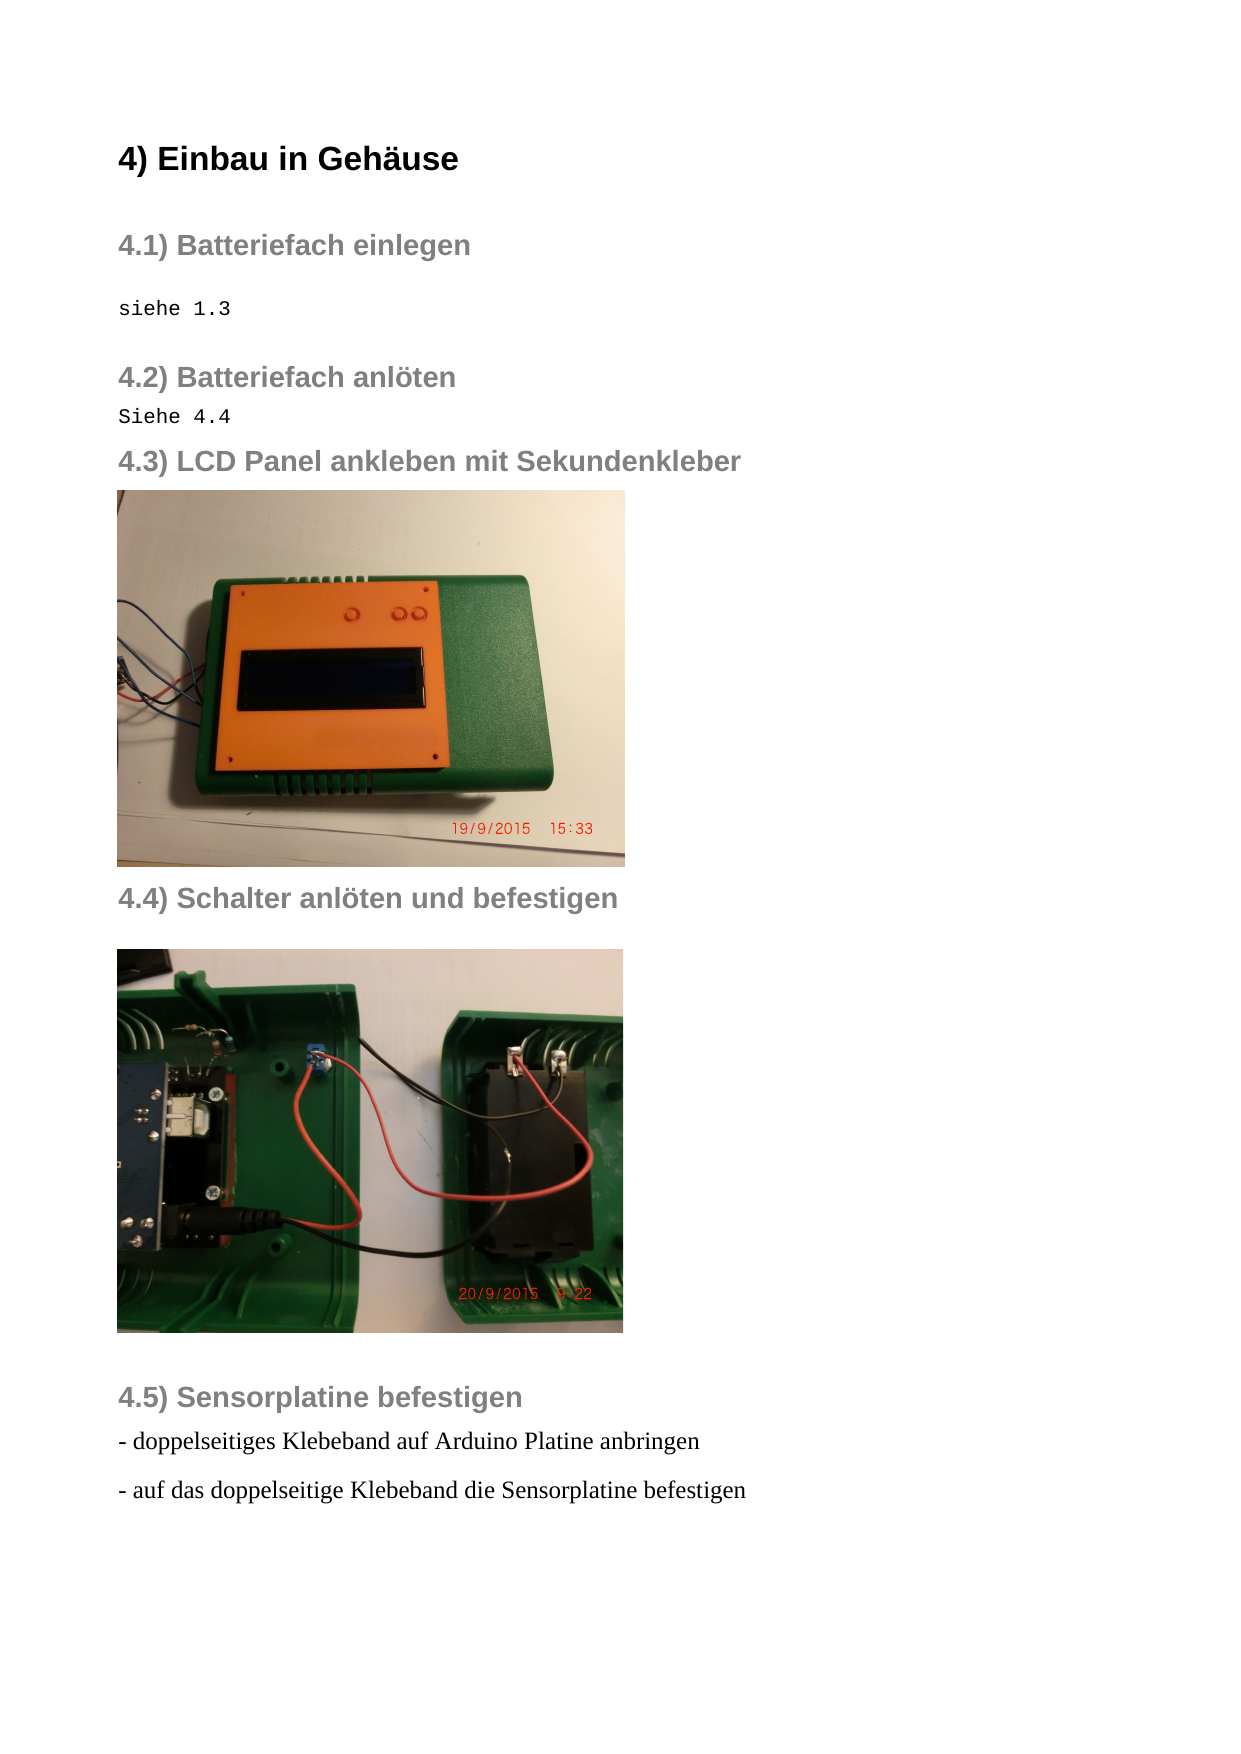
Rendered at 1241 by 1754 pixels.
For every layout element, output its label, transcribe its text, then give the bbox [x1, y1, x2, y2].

subtitle 4) Einbau in Gehäuse [118, 139, 1122, 178]
subtitle - auf das doppelseitige Klebeband die Sensorplatine befestigen [118, 1475, 1122, 1504]
picture [117, 949, 624, 1333]
subtitle 4.3) LCD Panel ankleben mit Sekundenkleber [118, 444, 1122, 478]
subtitle 4.4) Schalter anlöten und befestigen [118, 881, 1122, 914]
subtitle 4.1) Batteriefach einlegen [118, 228, 1122, 262]
subtitle - doppelseitiges Klebeband auf Arduino Platine anbringen [118, 1426, 1122, 1455]
text Siehe 4.4 [118, 406, 1122, 429]
picture [117, 490, 625, 867]
subtitle 4.5) Sensorplatine befestigen [118, 1380, 1122, 1414]
subtitle 4.2) Batteriefach anlöten [118, 360, 1122, 393]
text siehe 1.3 [118, 298, 1122, 322]
